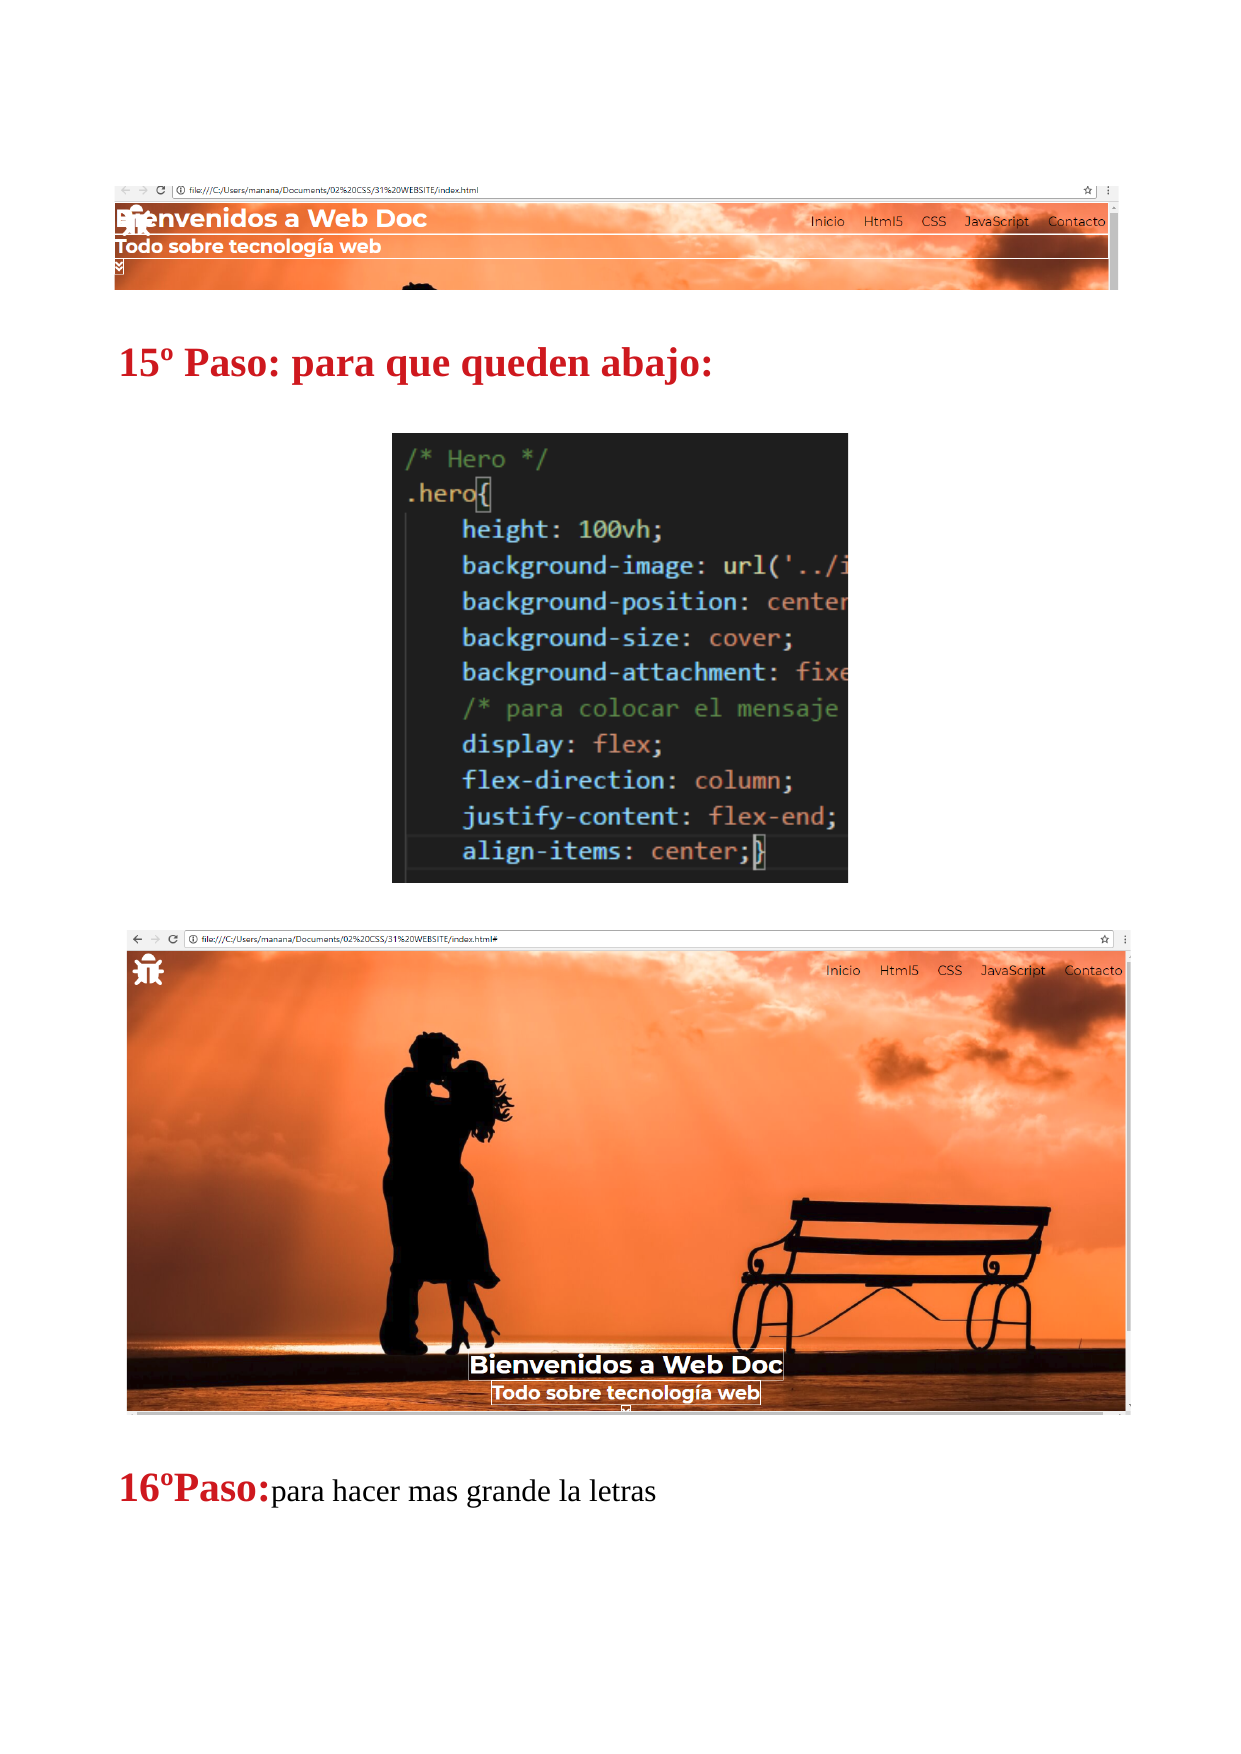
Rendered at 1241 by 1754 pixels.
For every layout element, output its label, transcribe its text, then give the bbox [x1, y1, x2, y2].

picture [126, 930, 1131, 1415]
text 16ºPaso:para hacer mas grande la letras [118, 1462, 1122, 1510]
picture [114, 186, 1119, 290]
text 15º Paso: para que queden abajo: [118, 338, 1122, 386]
picture [392, 433, 849, 883]
